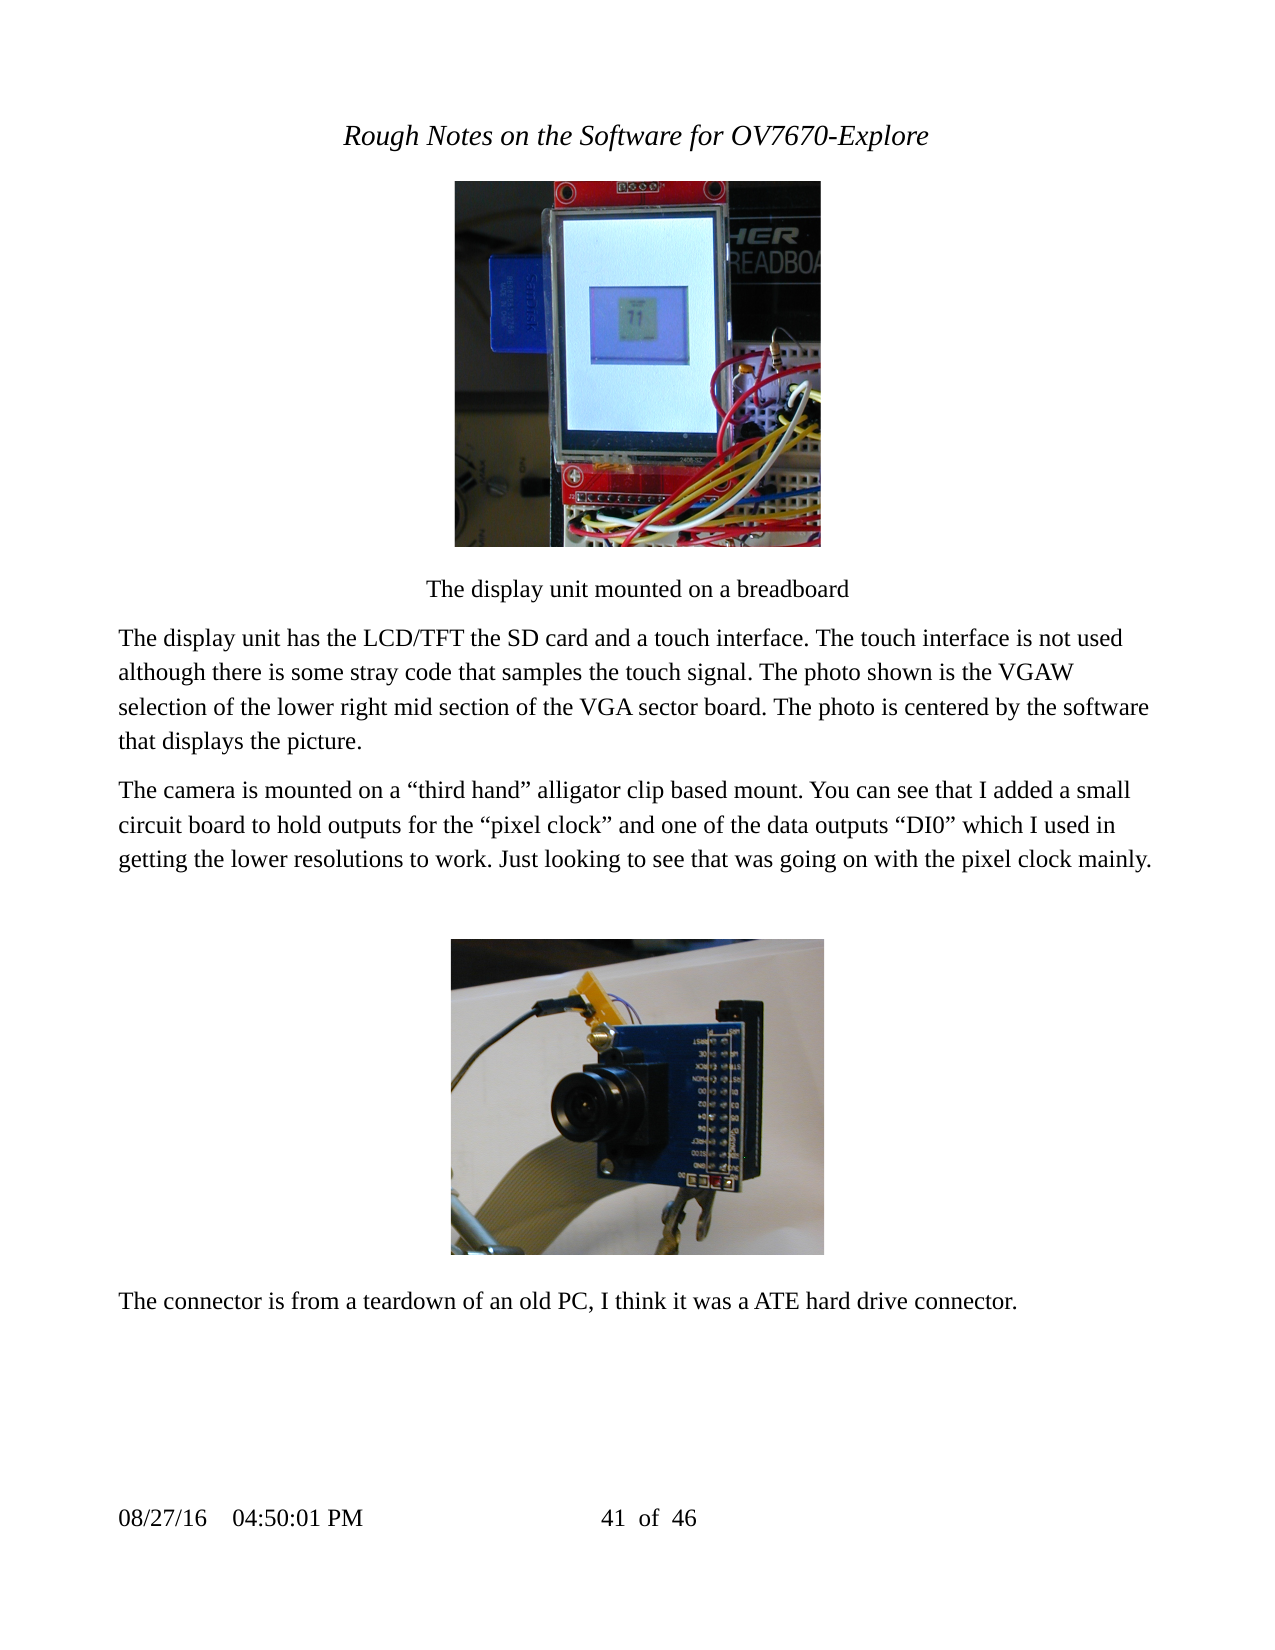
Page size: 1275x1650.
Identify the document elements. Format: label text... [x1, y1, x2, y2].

picture [398, 181, 877, 547]
text The camera is mounted on a “third hand” alligator clip based mount. You can see that I added a small circuit board to hold outputs for the “pixel clock” and one of the data outputs “DI0” which I used in getting the lower resolutions to work. Just looking to see that was going on with the pixel clock mainly. [118, 775, 1157, 873]
text The display unit mounted on a breadboard [118, 574, 1157, 602]
picture [450, 939, 825, 1255]
text The connector is from a teardown of an old PC, I think it was a ATE hard drive connector. [118, 1286, 1157, 1349]
text The display unit has the LCD/TFT the SD card and a touch interface. The touch interface is not used although there is some stray code that samples the touch signal. The photo shown is the VGAW selection of the lower right mid section of the VGA sector board. The photo is centered by the software that displays the picture. [118, 623, 1157, 755]
